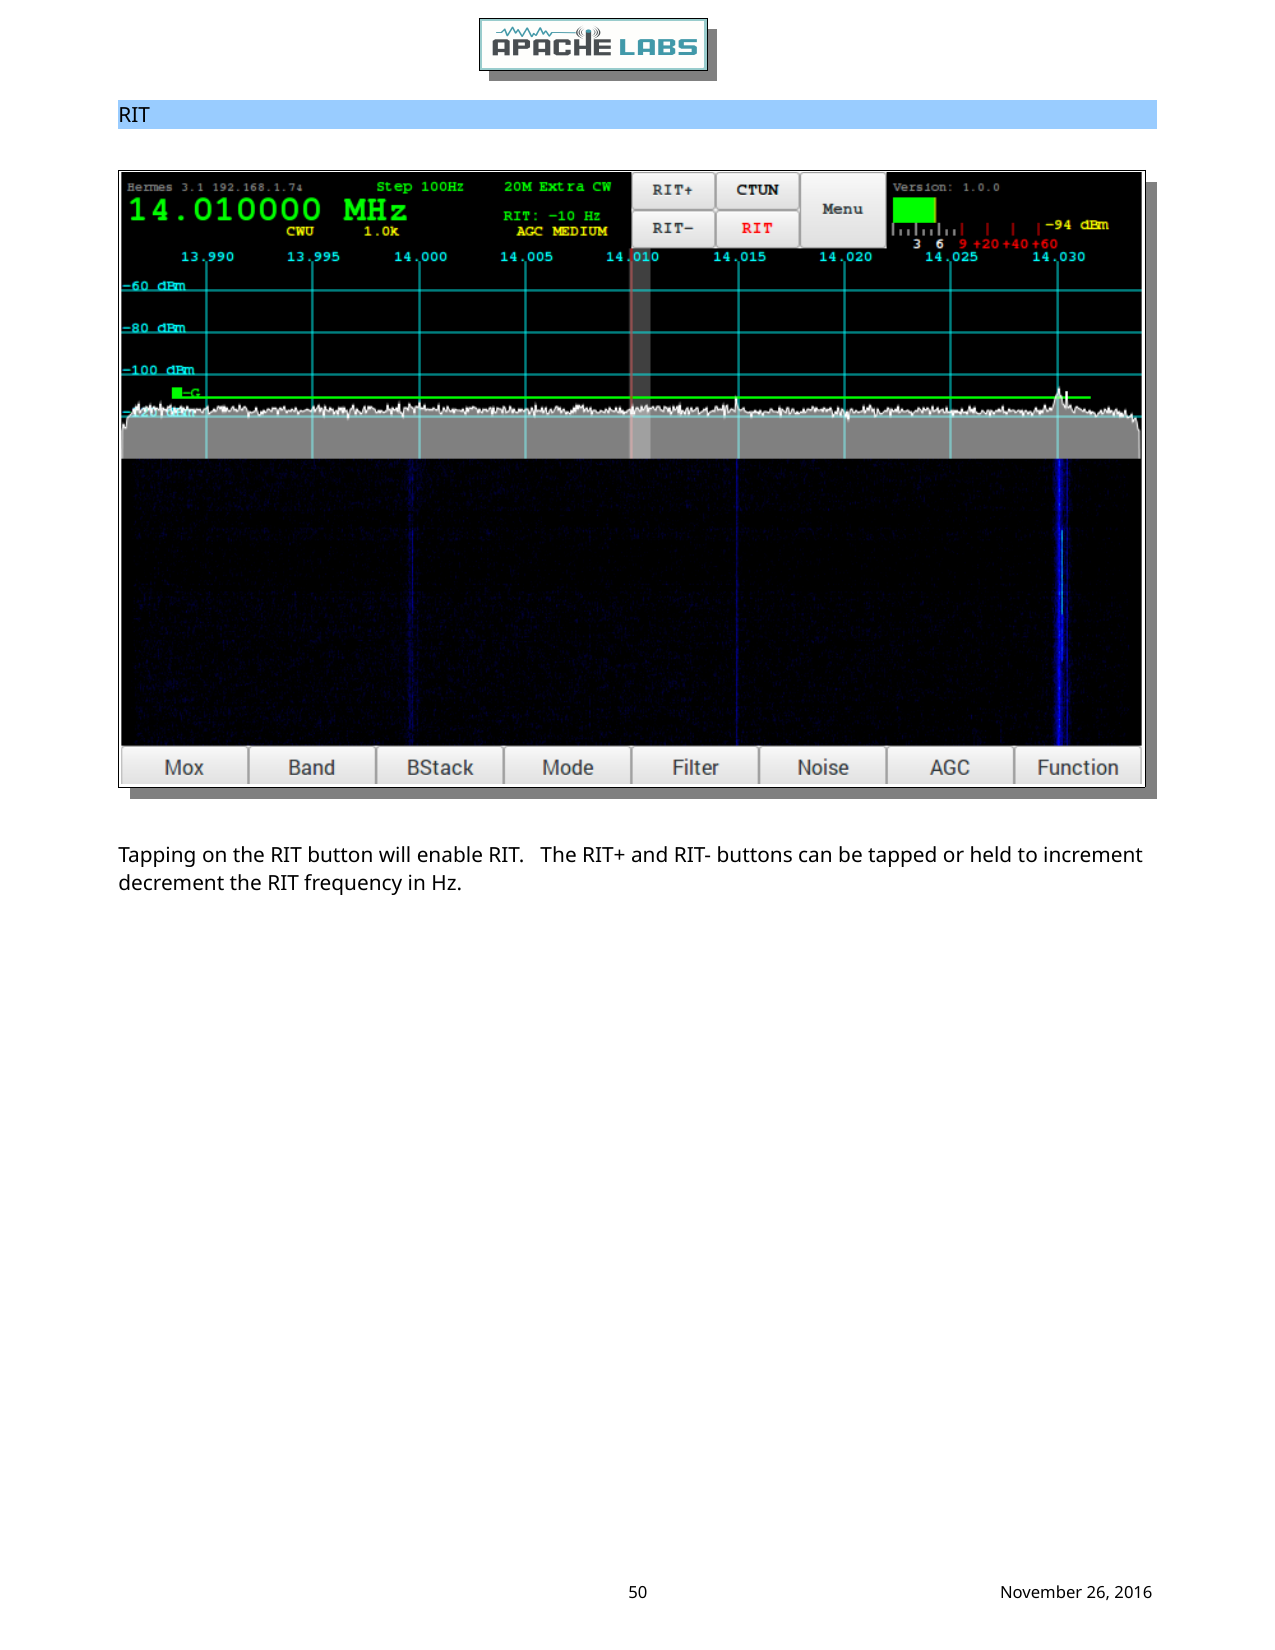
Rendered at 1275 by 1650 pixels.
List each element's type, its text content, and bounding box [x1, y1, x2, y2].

picture [482, 21, 704, 68]
picture [121, 172, 1142, 784]
text Tapping on the RIT button will enable RIT. The RIT+ and RIT- buttons can be tapped or held to increment decrement the RIT frequency in Hz. [118, 840, 1157, 897]
subtitle RIT [118, 100, 1157, 129]
